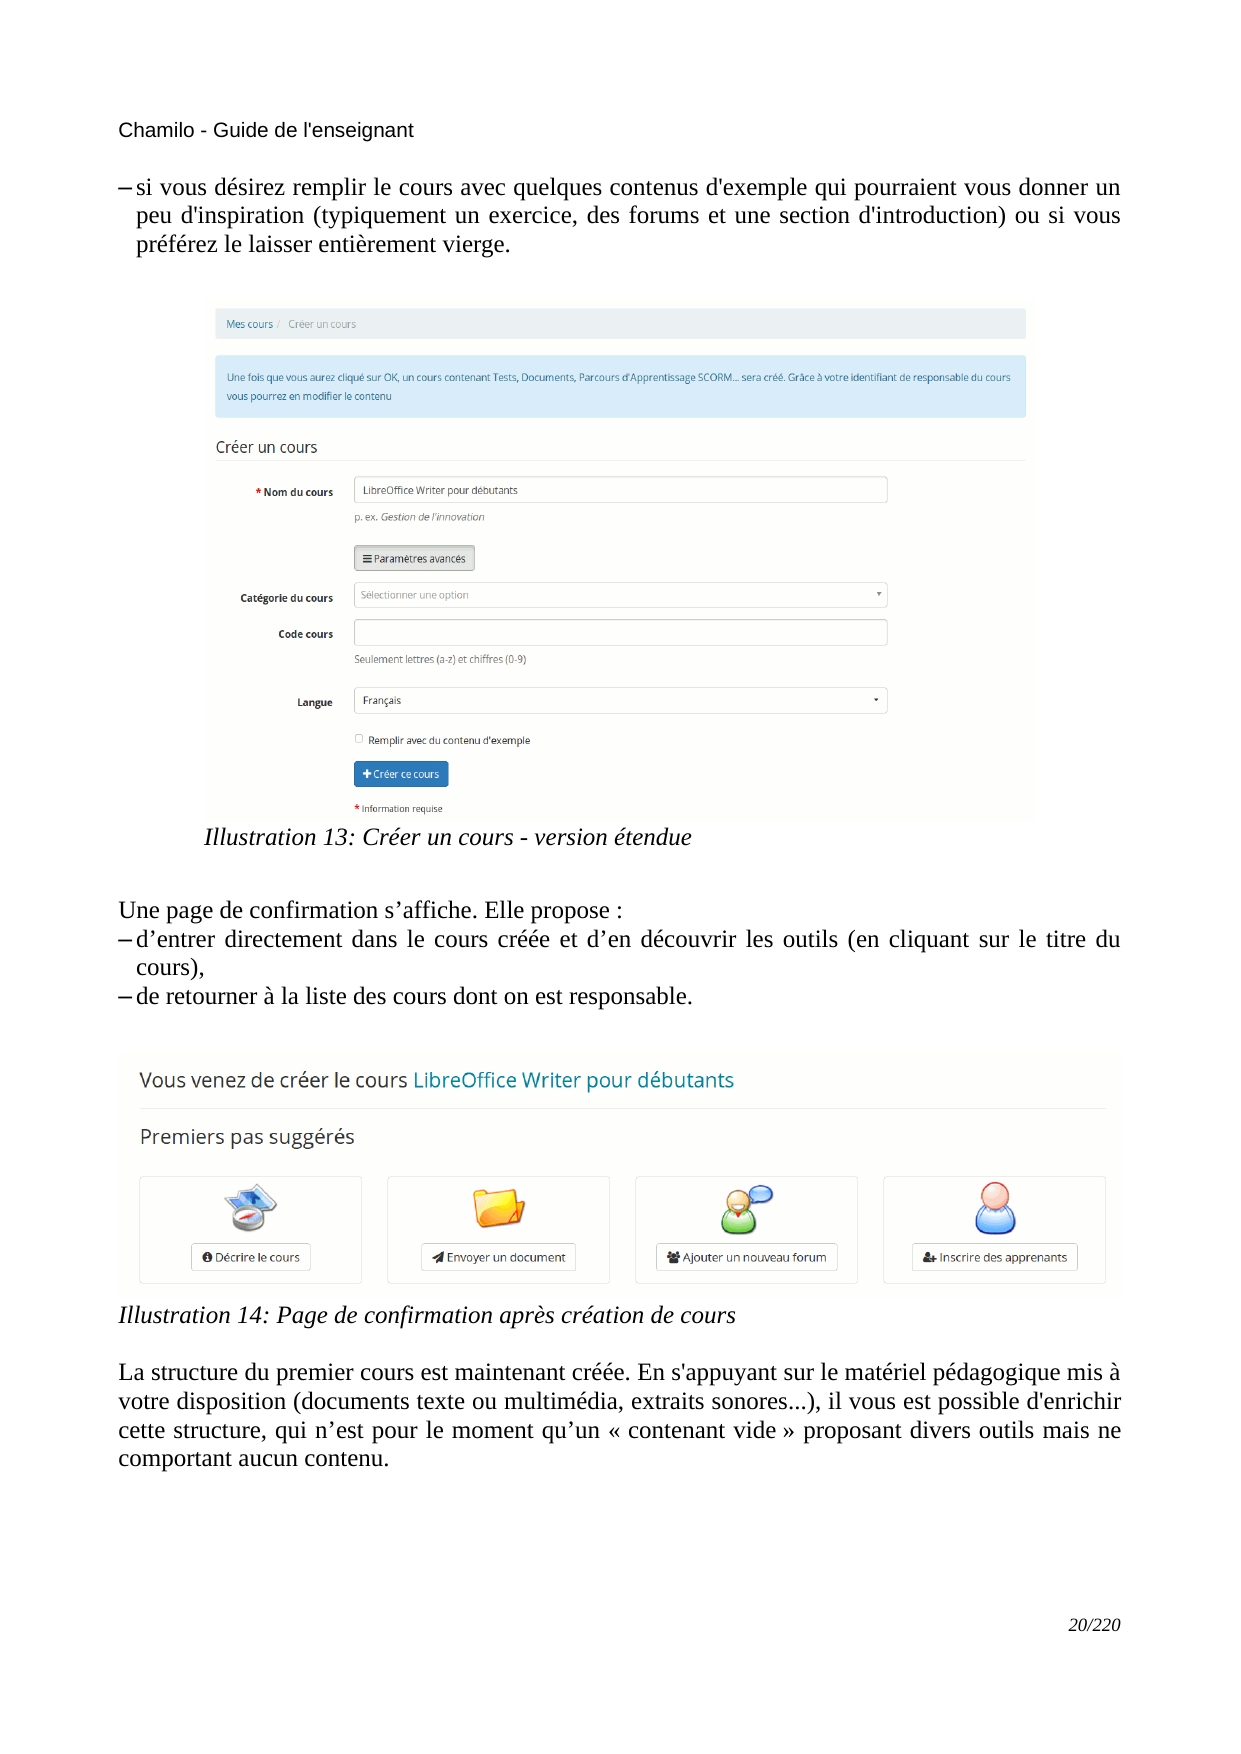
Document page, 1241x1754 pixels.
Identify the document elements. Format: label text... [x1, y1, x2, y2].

list d’entrer directement dans le cours créée et d’en découvrir les outils (en cliquant sur le titre du cours), [118, 924, 1122, 981]
list de retourner à la liste des cours dont on est responsable. [118, 981, 1122, 1010]
text Une page de confirmation s’affiche. Elle propose : [118, 895, 1122, 924]
list si vous désirez remplir le cours avec quelques contenus d'exemple qui pourraient vous donner un peu d'inspiration (typiquement un exercice, des forums et une section d'introduction) ou si vous préférez le laisser entièrement vierge. [118, 172, 1122, 258]
text Illustration 14: Page de confirmation après création de cours [118, 1300, 1122, 1328]
picture [118, 1051, 1122, 1300]
text Illustration 13: Créer un cours - version étendue [204, 822, 1036, 851]
text La structure du premier cours est maintenant créée. En s'appuyant sur le matériel pédagogique mis à votre disposition (documents texte ou multimédia, extraits sonores...), il vous est possible d'enrichir cette structure, qui n’est pour le moment qu’un « contenant vide » proposant divers outils mais ne comportant aucun contenu. [118, 1357, 1122, 1472]
picture [204, 299, 1037, 822]
